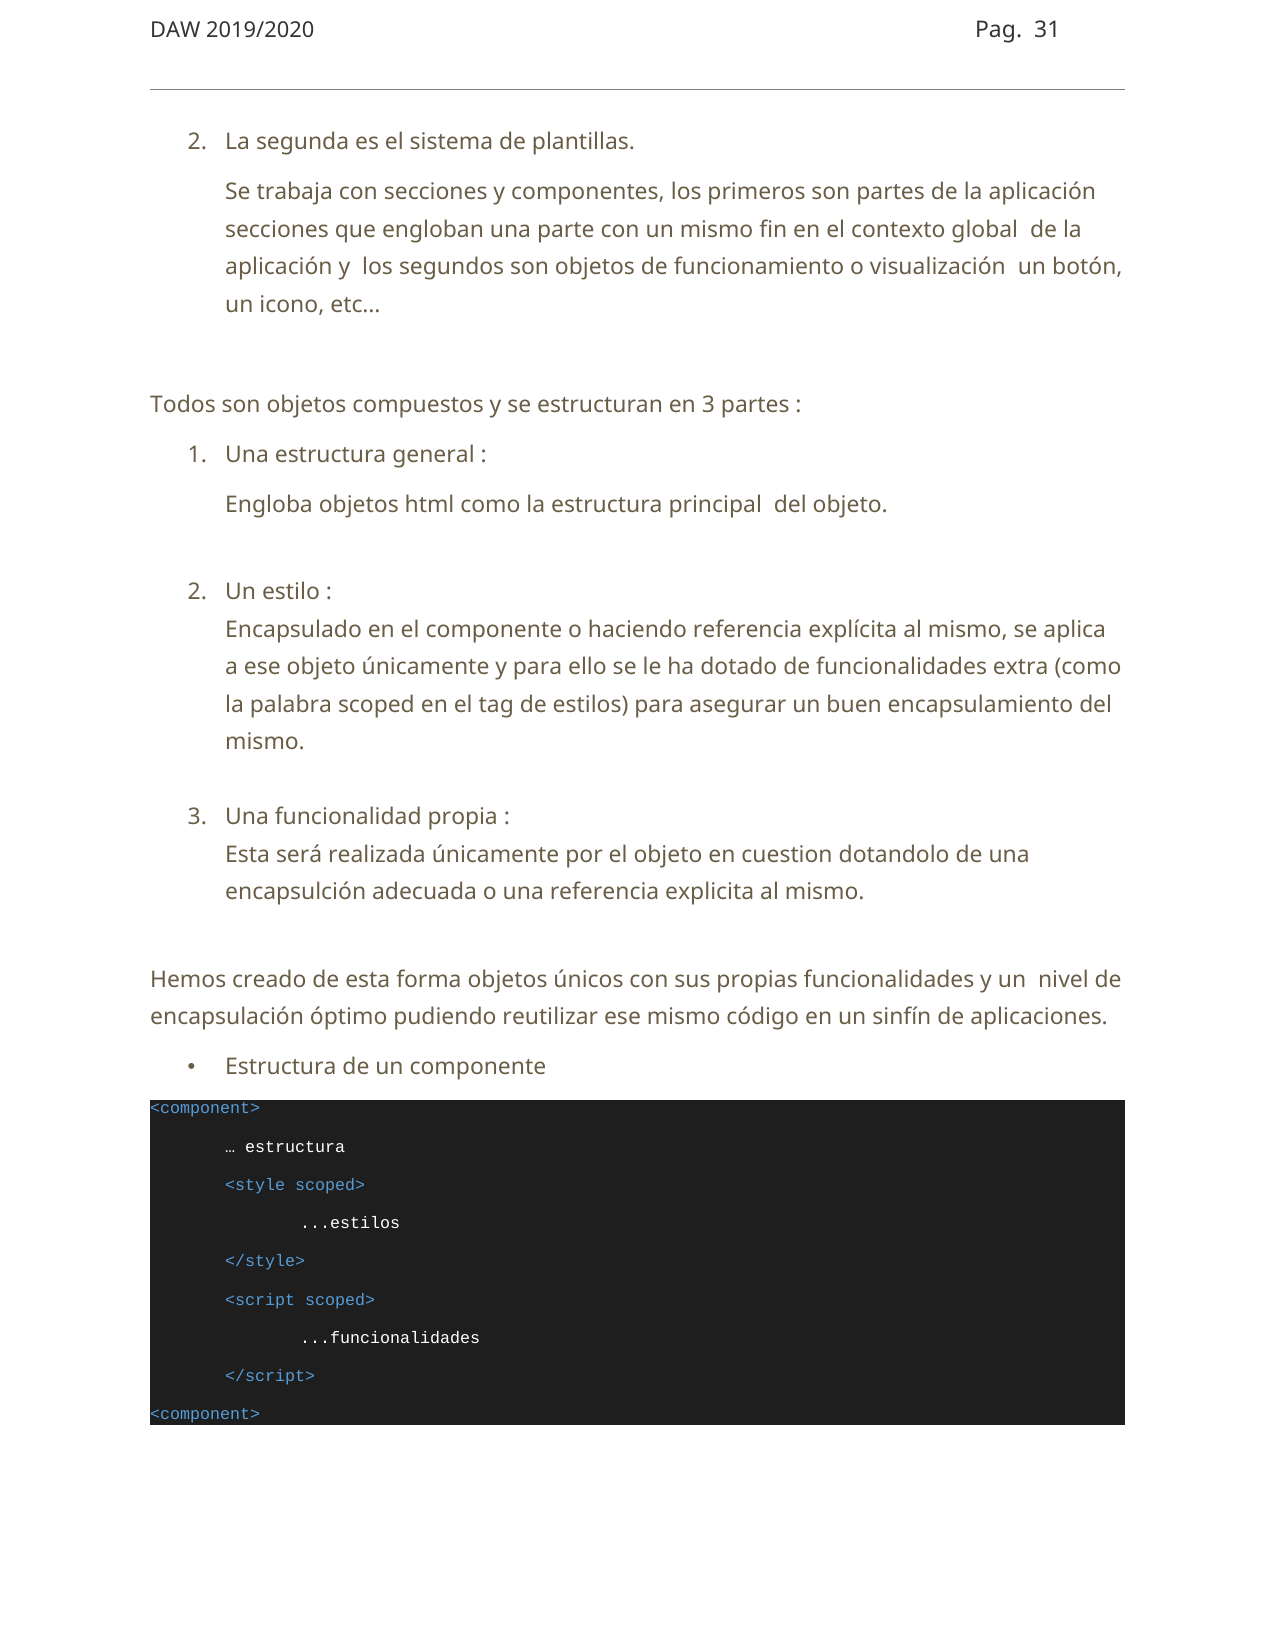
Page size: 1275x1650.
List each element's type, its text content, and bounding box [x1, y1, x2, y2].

list Engloba objetos html como la estructura principal del objeto. [187, 487, 1125, 519]
list Una estructura general : [187, 437, 1125, 469]
text </script> [150, 1368, 1125, 1386]
list Una funcionalidad propia : [187, 800, 1125, 831]
list Estructura de un componente [187, 1050, 1125, 1081]
text … estructura [150, 1138, 1125, 1157]
text ...funcionalidades [150, 1329, 1125, 1348]
text Todos son objetos compuestos y se estructuran en 3 partes : [150, 387, 1125, 419]
text </style> [150, 1253, 1125, 1272]
text <component> [150, 1406, 1125, 1425]
text ...estilos [150, 1215, 1125, 1233]
list La segunda es el sistema de plantillas. [187, 125, 1125, 156]
text Hemos creado de esta forma objetos únicos con sus propias funcionalidades y un nivel de encapsulación óptimo pudiendo reutilizar ese mismo código en un sinfín de aplicaciones. [150, 962, 1125, 1031]
text <style scoped> [150, 1176, 1125, 1195]
list Esta será realizada únicamente por el objeto en cuestion dotandolo de una encapsulción adecuada o una referencia explicita al mismo. [187, 837, 1125, 906]
list Un estilo : [187, 575, 1125, 606]
list Se trabaja con secciones y componentes, los primeros son partes de la aplicación secciones que engloban una parte con un mismo fin en el contexto global de la aplicación y los segundos son objetos de funcionamiento o visualización un botón, un icono, etc… [187, 175, 1125, 319]
list Encapsulado en el componente o haciendo referencia explícita al mismo, se aplica a ese objeto únicamente y para ello se le ha dotado de funcionalidades extra (como la palabra scoped en el tag de estilos) para asegurar un buen encapsulamiento del mismo. [187, 612, 1125, 756]
text <component> [150, 1100, 1125, 1119]
text <script scoped> [150, 1291, 1125, 1310]
